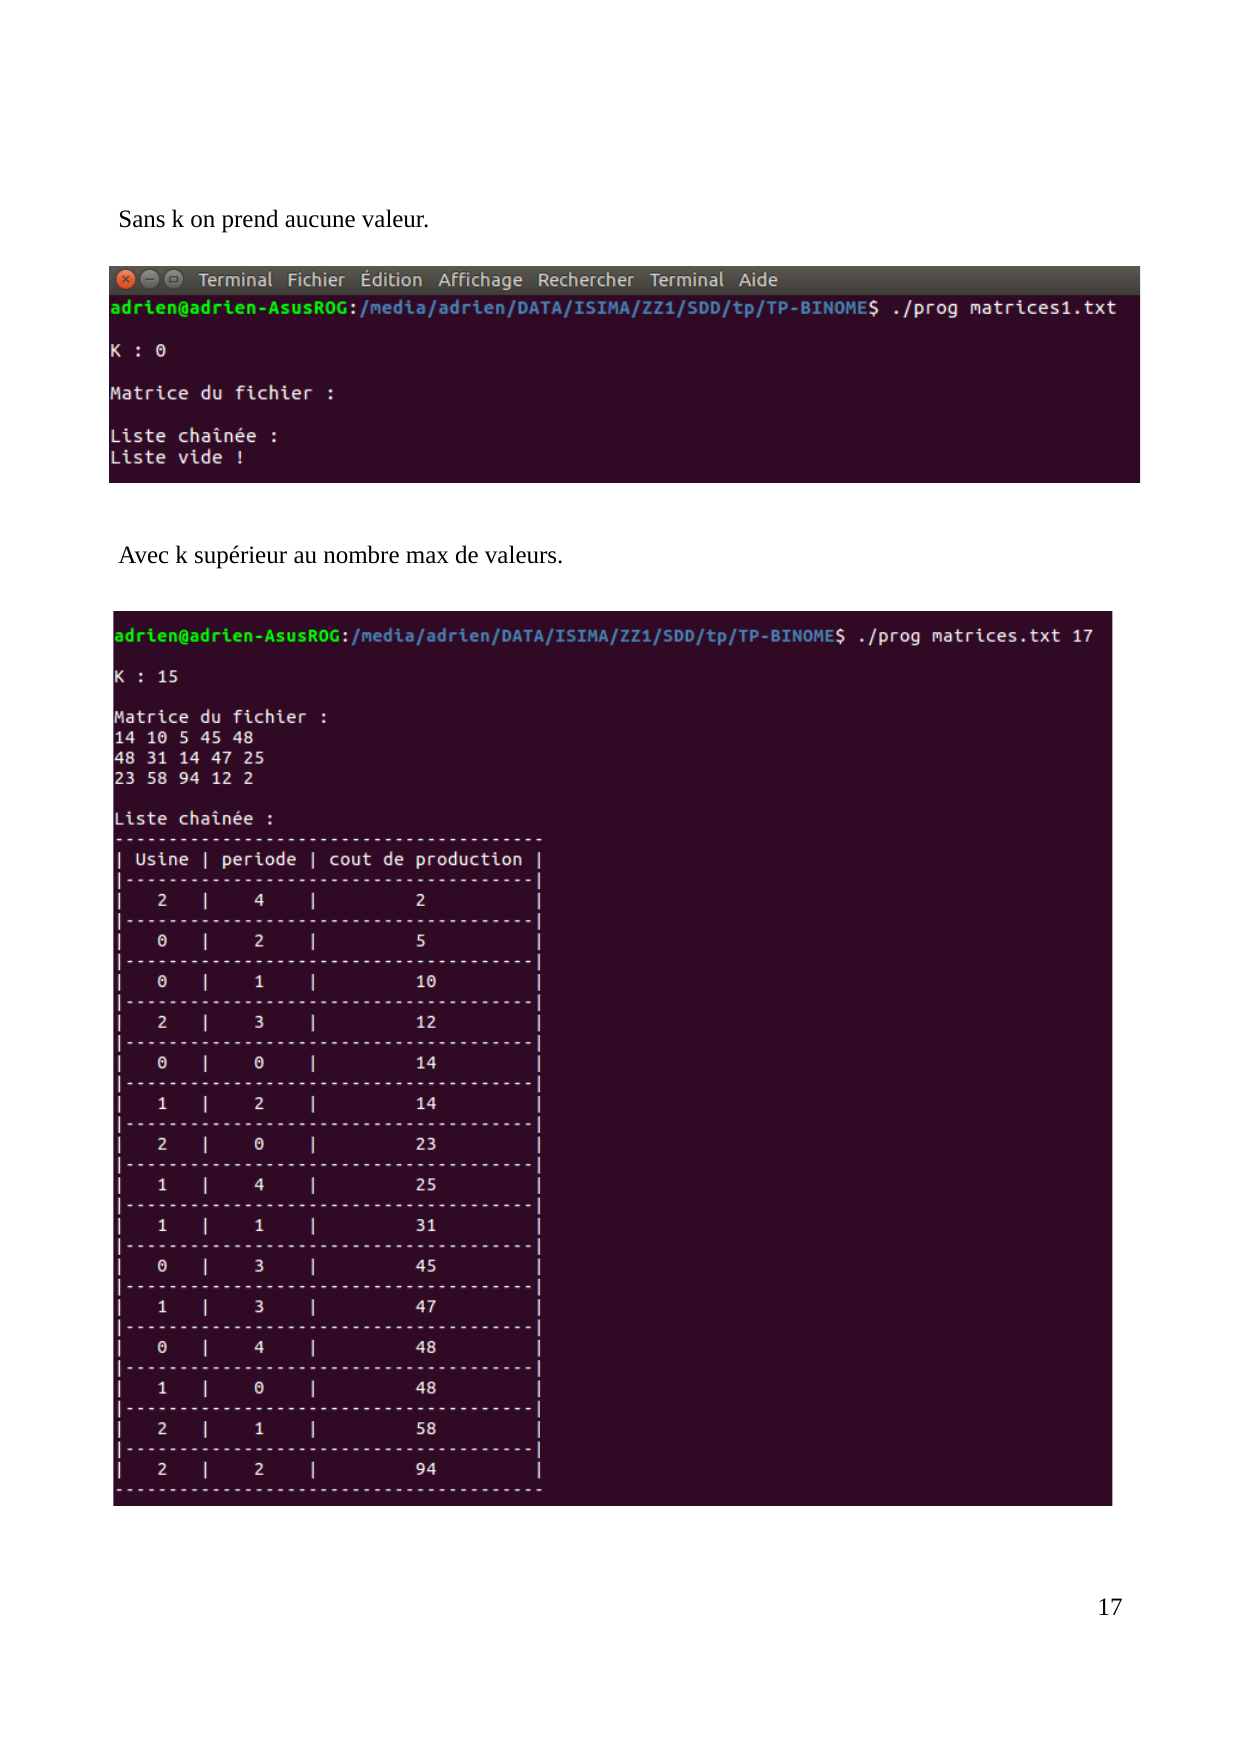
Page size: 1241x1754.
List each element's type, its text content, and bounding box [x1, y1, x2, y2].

text 17 [118, 1592, 1122, 1620]
text Sans k on prend aucune valeur. [118, 204, 1122, 233]
text Avec k supérieur au nombre max de valeurs. [118, 540, 1122, 569]
